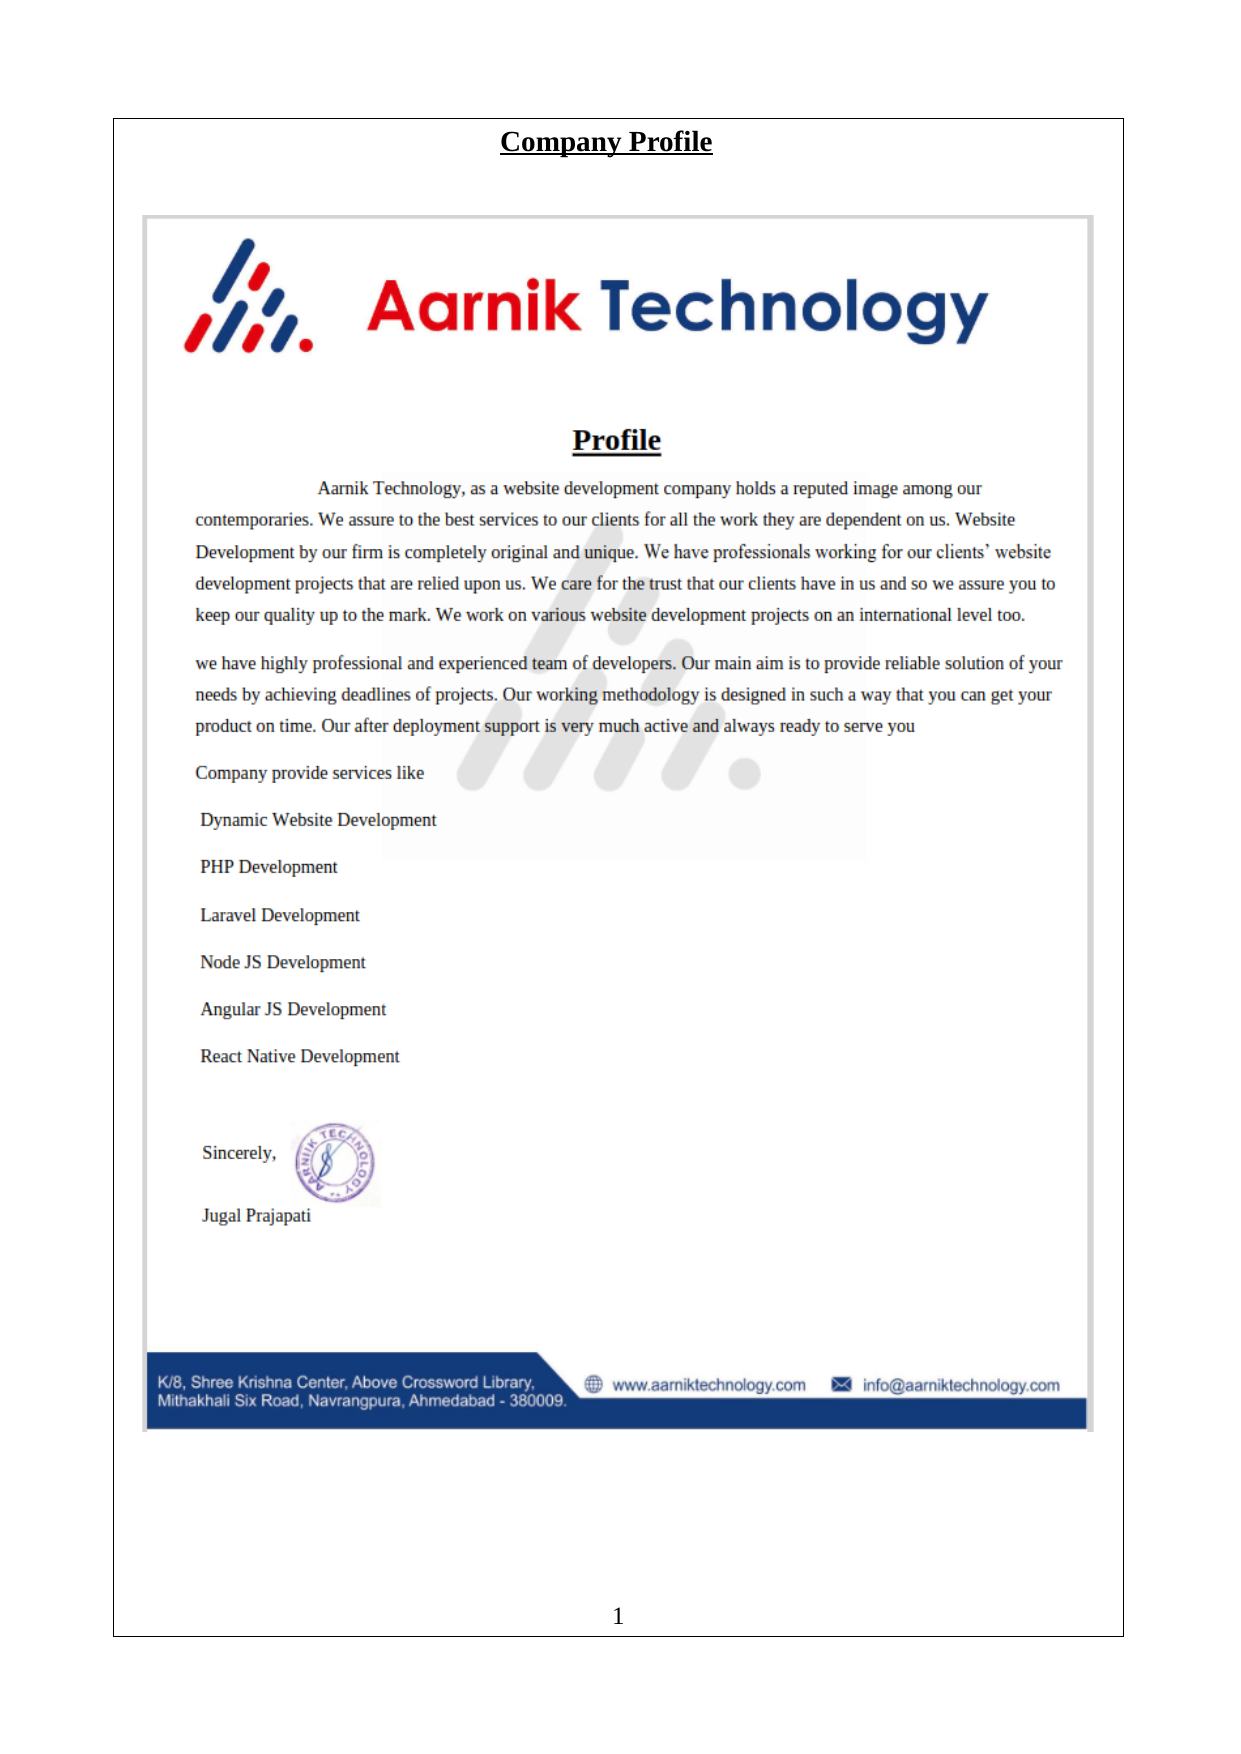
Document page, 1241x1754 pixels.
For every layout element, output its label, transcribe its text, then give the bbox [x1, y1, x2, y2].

text Company Profile [118, 124, 1094, 158]
picture [142, 215, 1094, 1432]
